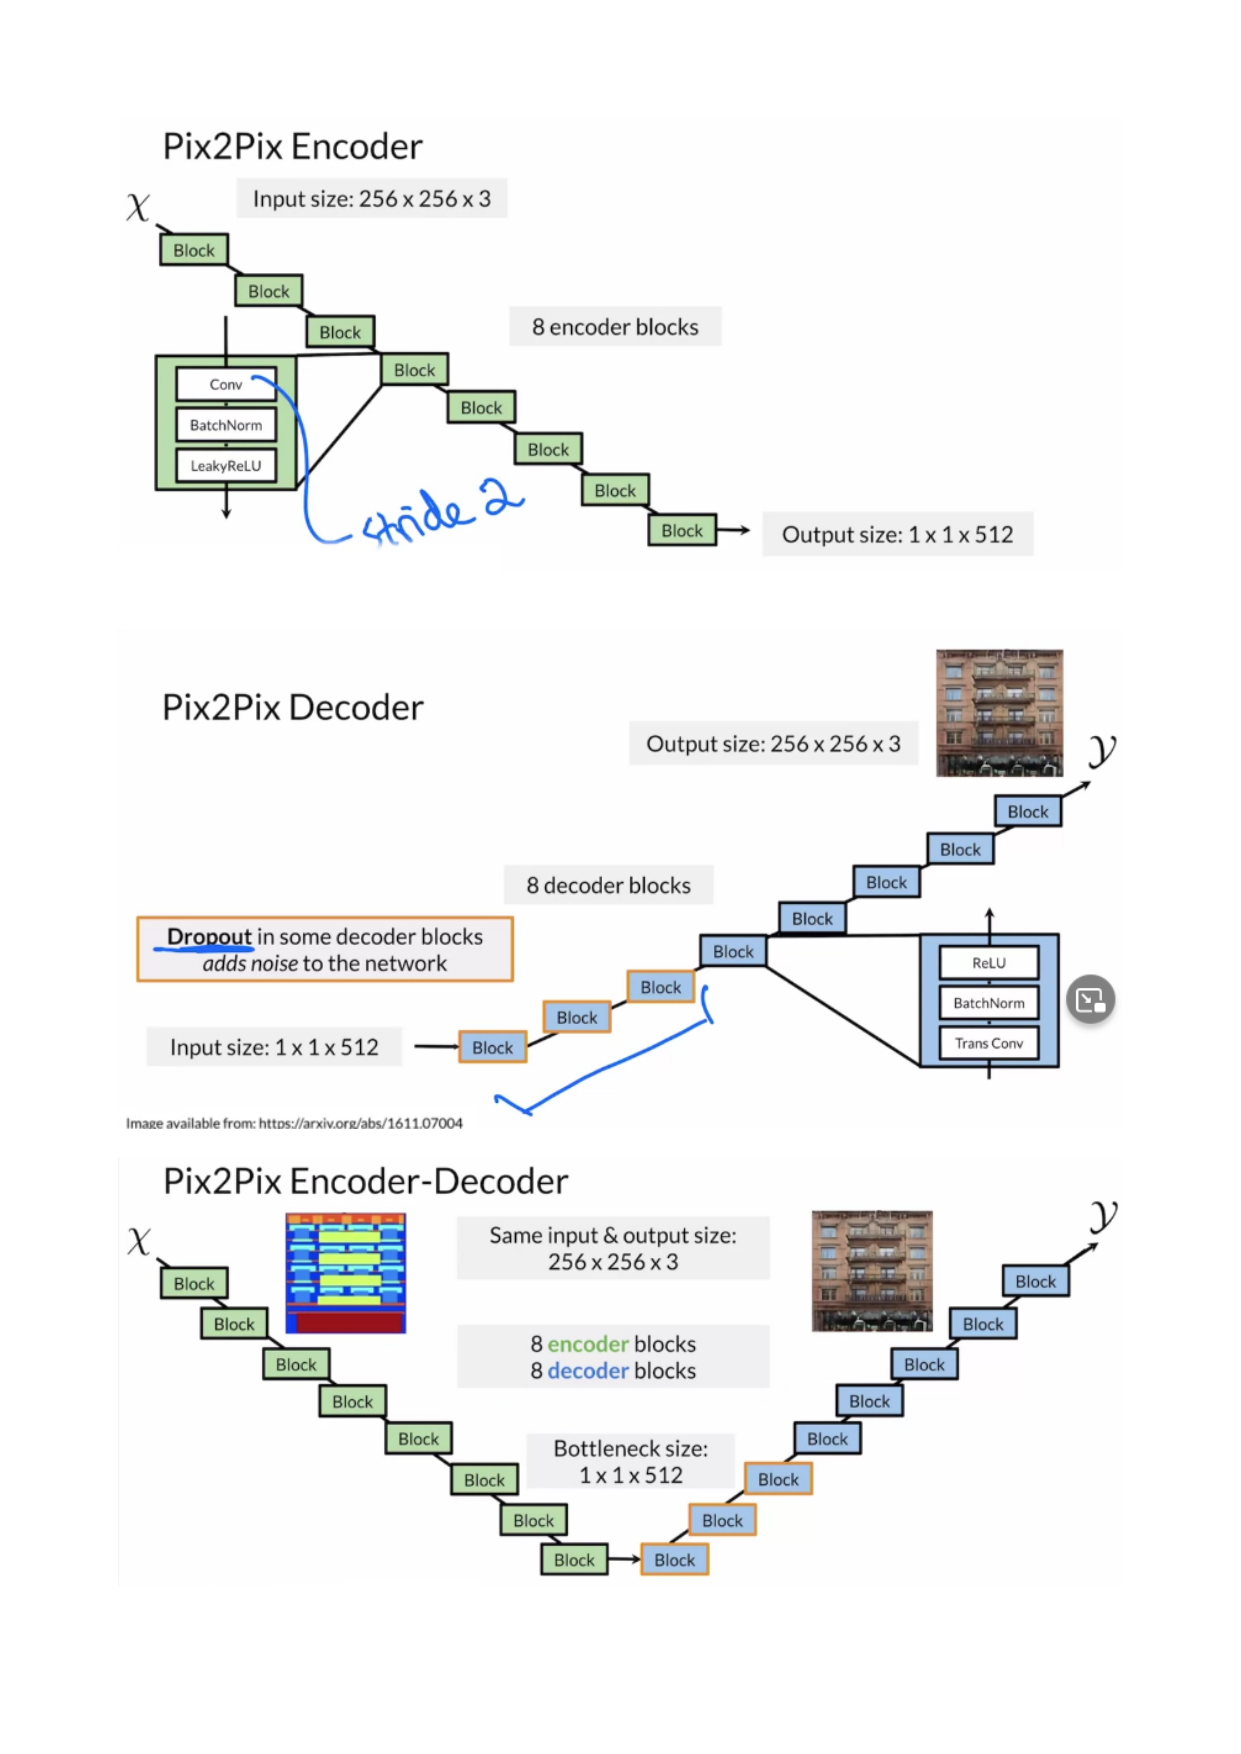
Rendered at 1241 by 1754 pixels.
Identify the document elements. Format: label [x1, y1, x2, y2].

picture [118, 630, 1123, 1129]
picture [118, 1157, 1123, 1588]
picture [118, 118, 1123, 574]
